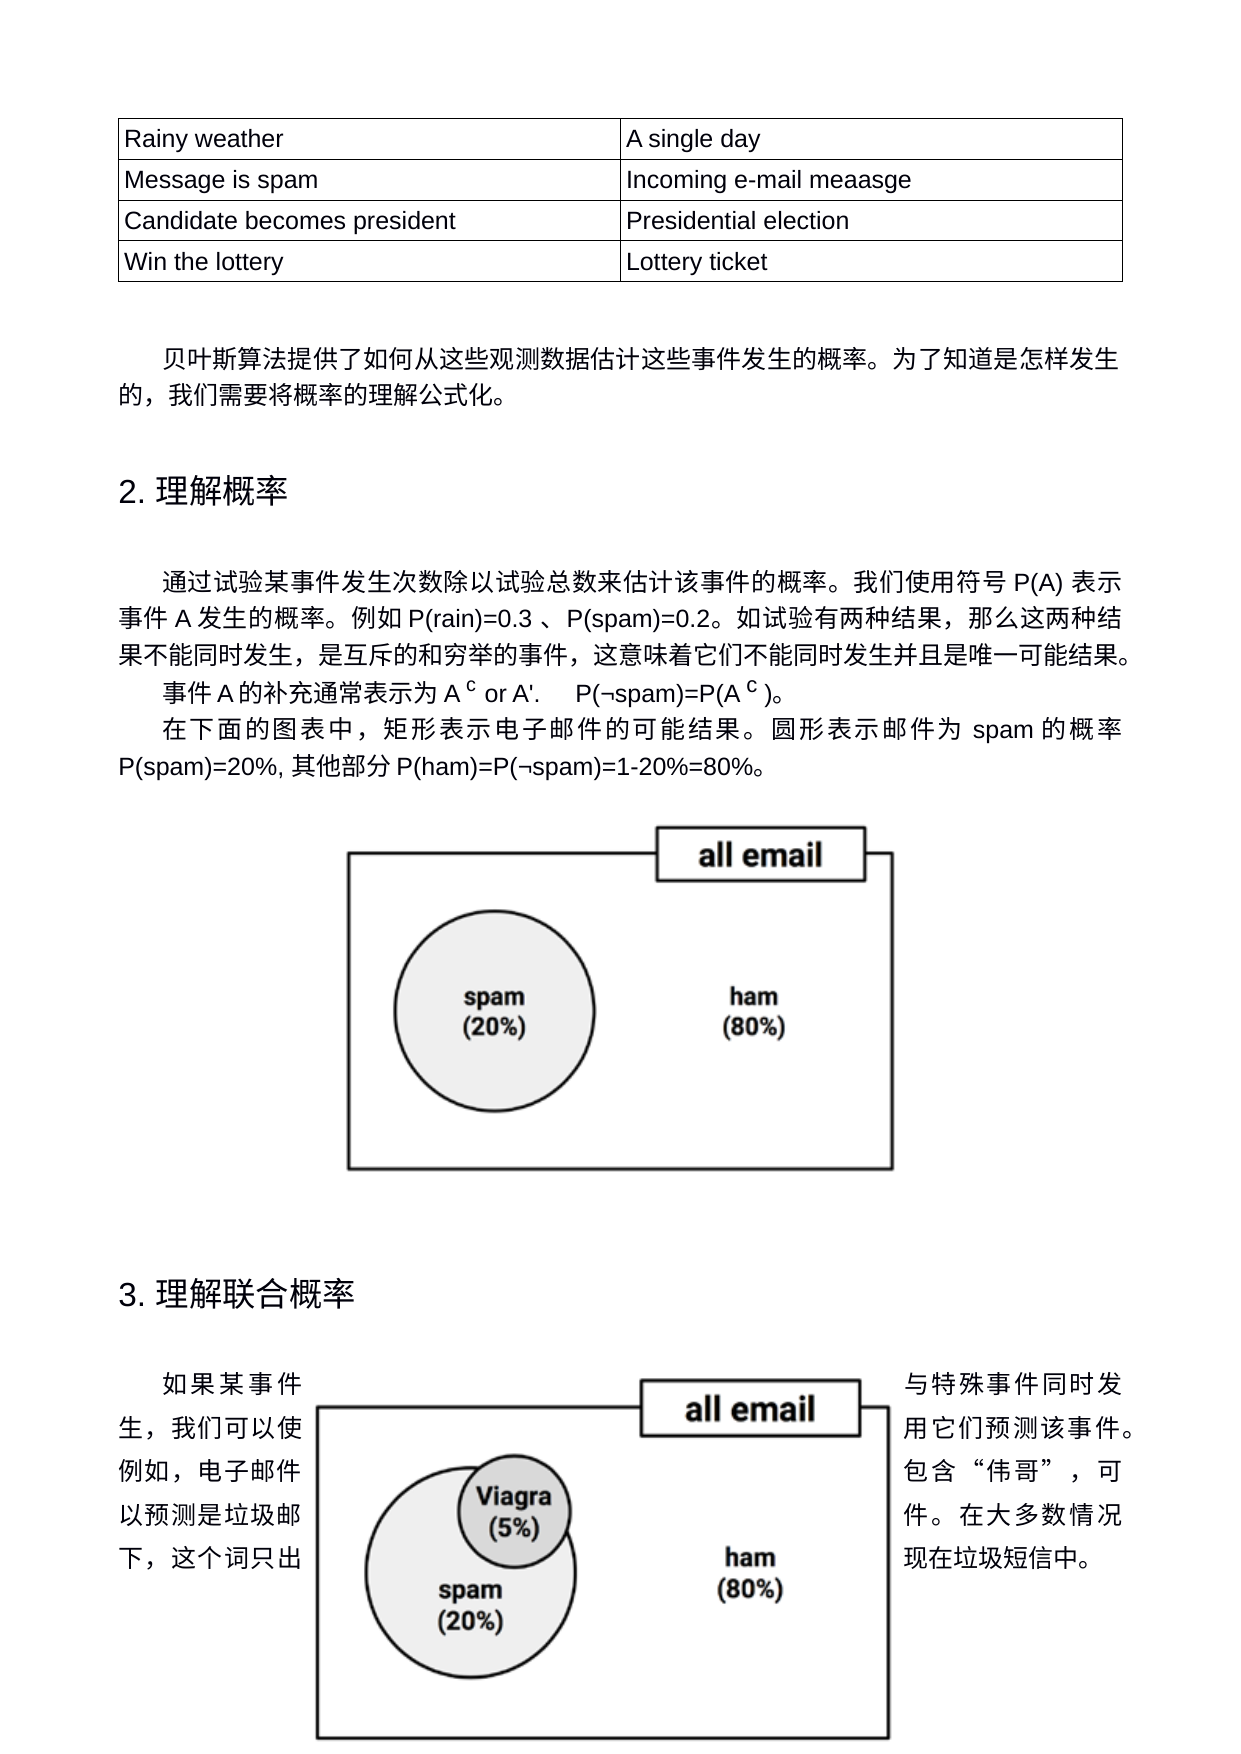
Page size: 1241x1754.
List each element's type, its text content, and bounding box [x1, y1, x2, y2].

list 理解概率 [118, 465, 1122, 513]
table_cell Candidate becomes president [119, 201, 620, 240]
table_cell A single day [621, 119, 1122, 159]
text 在下面的图表中，矩形表示电子邮件的可能结果。圆形表示邮件为spam的概率P(spam)=20%, 其他部分P(ham)=P(¬spam)=1-20%=80%。 [118, 710, 1122, 782]
list 理解联合概率 [118, 1267, 1122, 1316]
text 事件A的补充通常表示为A c or A'. P(¬spam)=P(A c )。 [118, 671, 1122, 710]
text 贝叶斯算法提供了如何从这些观测数据估计这些事件发生的概率。为了知道是怎样发生的，我们需要将概率的理解公式化。 [118, 339, 1122, 412]
table_cell Message is spam [119, 160, 620, 199]
text 如果某事件与特殊事件同时发生，我们可以使用它们预测该事件。例如，电子邮件包含“伟哥”，可以预测是垃圾邮件。在大多数情况下，这个词只出现在垃圾短信中。 [904, 1365, 1122, 1575]
table_cell Presidential election [621, 201, 1122, 240]
text 通过试验某事件发生次数除以试验总数来估计该事件的概率。我们使用符号P(A) 表示事件A发生的概率。例如P(rain)=0.3 、P(spam)=0.2。如试验有两种结果，那么这两种结果不能同时发生，是互斥的和穷举的事件，这意味着它们不能同时发生并且是唯一可能结果。 [118, 563, 1122, 671]
table_cell Win the lottery [119, 241, 620, 281]
text 如果某事件与特殊事件同时发生，我们可以使用它们预测该事件。例如，电子邮件包含“伟哥”，可以预测是垃圾邮件。在大多数情况下，这个词只出现在垃圾短信中。 [118, 1365, 302, 1575]
table_cell Lottery ticket [621, 241, 1122, 281]
table_cell Incoming e-mail meaasge [621, 160, 1122, 199]
table_cell Rainy weather [119, 119, 620, 159]
